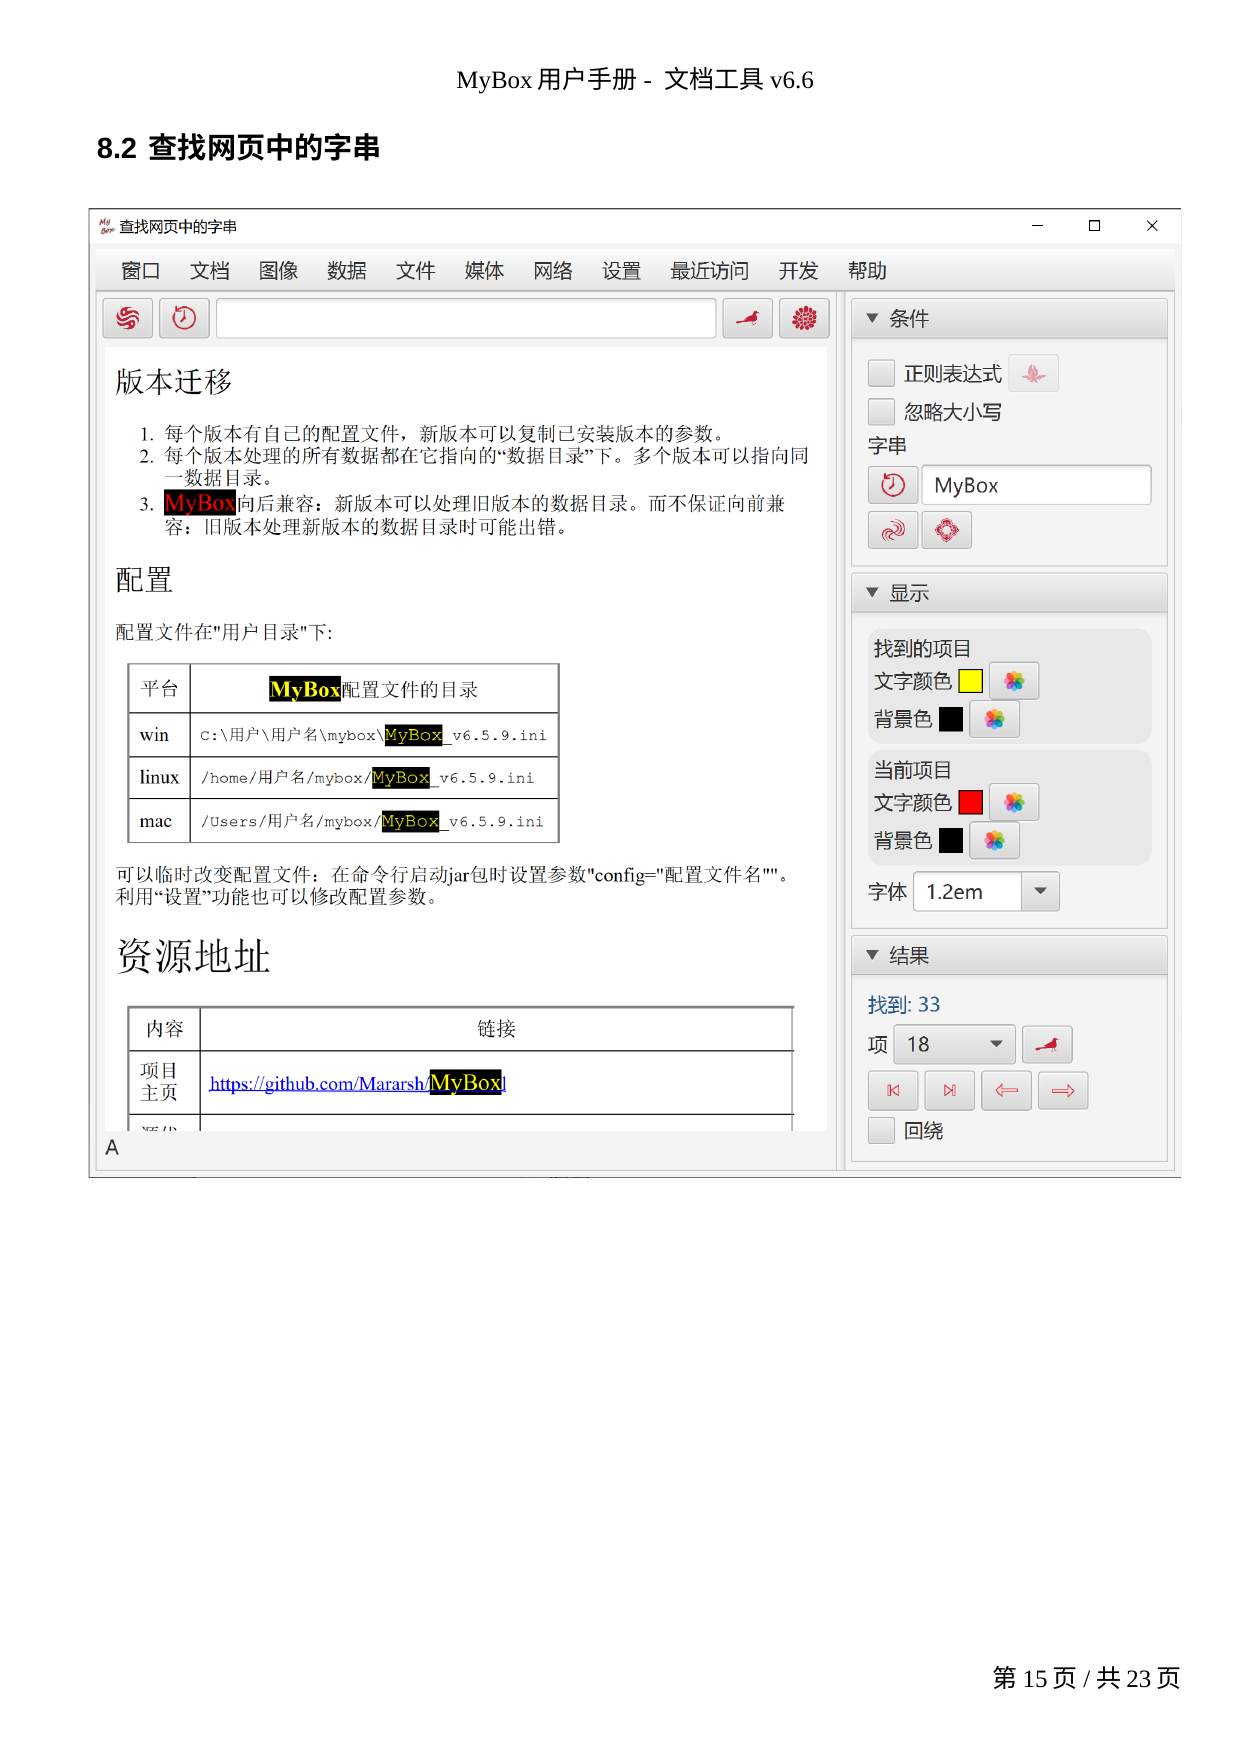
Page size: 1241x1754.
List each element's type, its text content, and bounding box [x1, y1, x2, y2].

subtitle 查找网页中的字串 [88, 125, 1181, 167]
picture [88, 208, 1182, 1178]
